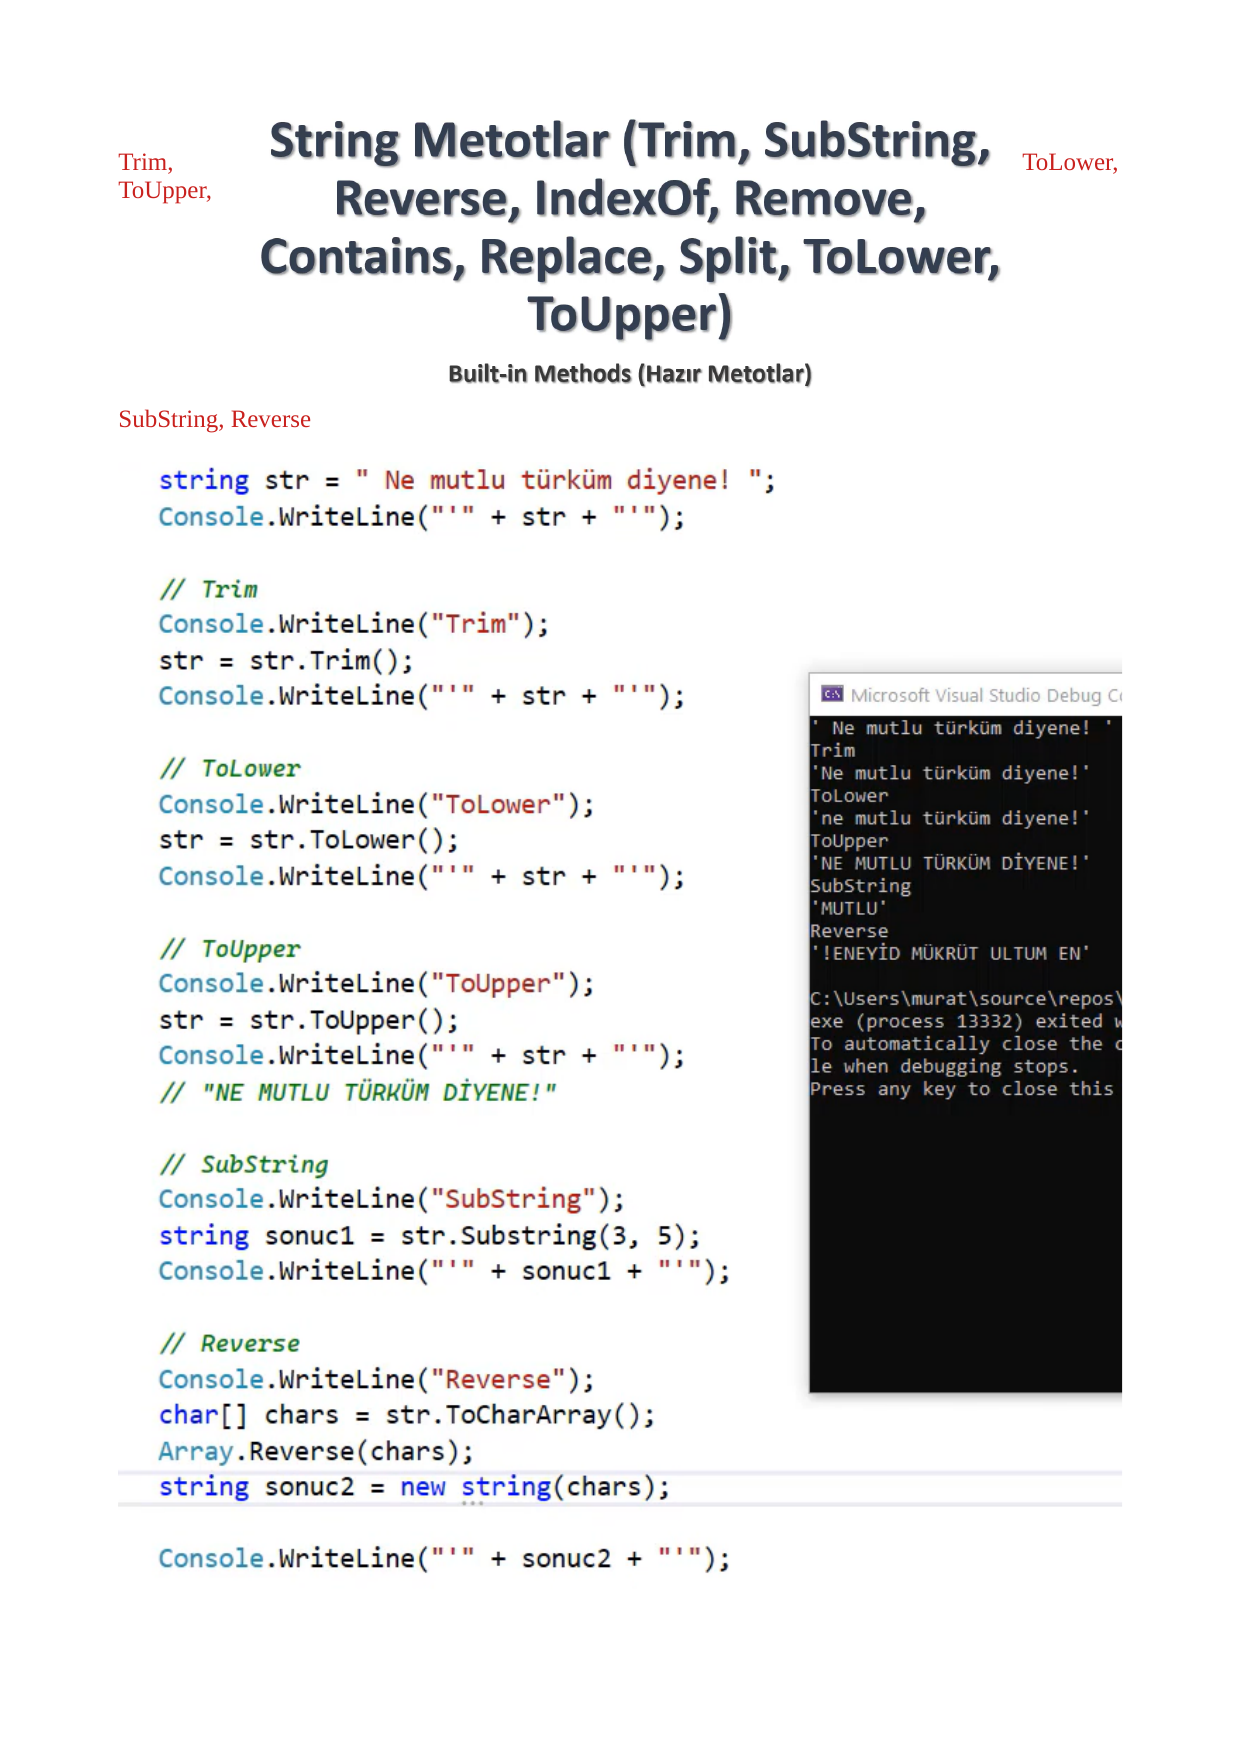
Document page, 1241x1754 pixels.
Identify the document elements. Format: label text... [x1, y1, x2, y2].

text Trim, ToLower, ToUpper, SubString, Reverse [118, 147, 1122, 433]
